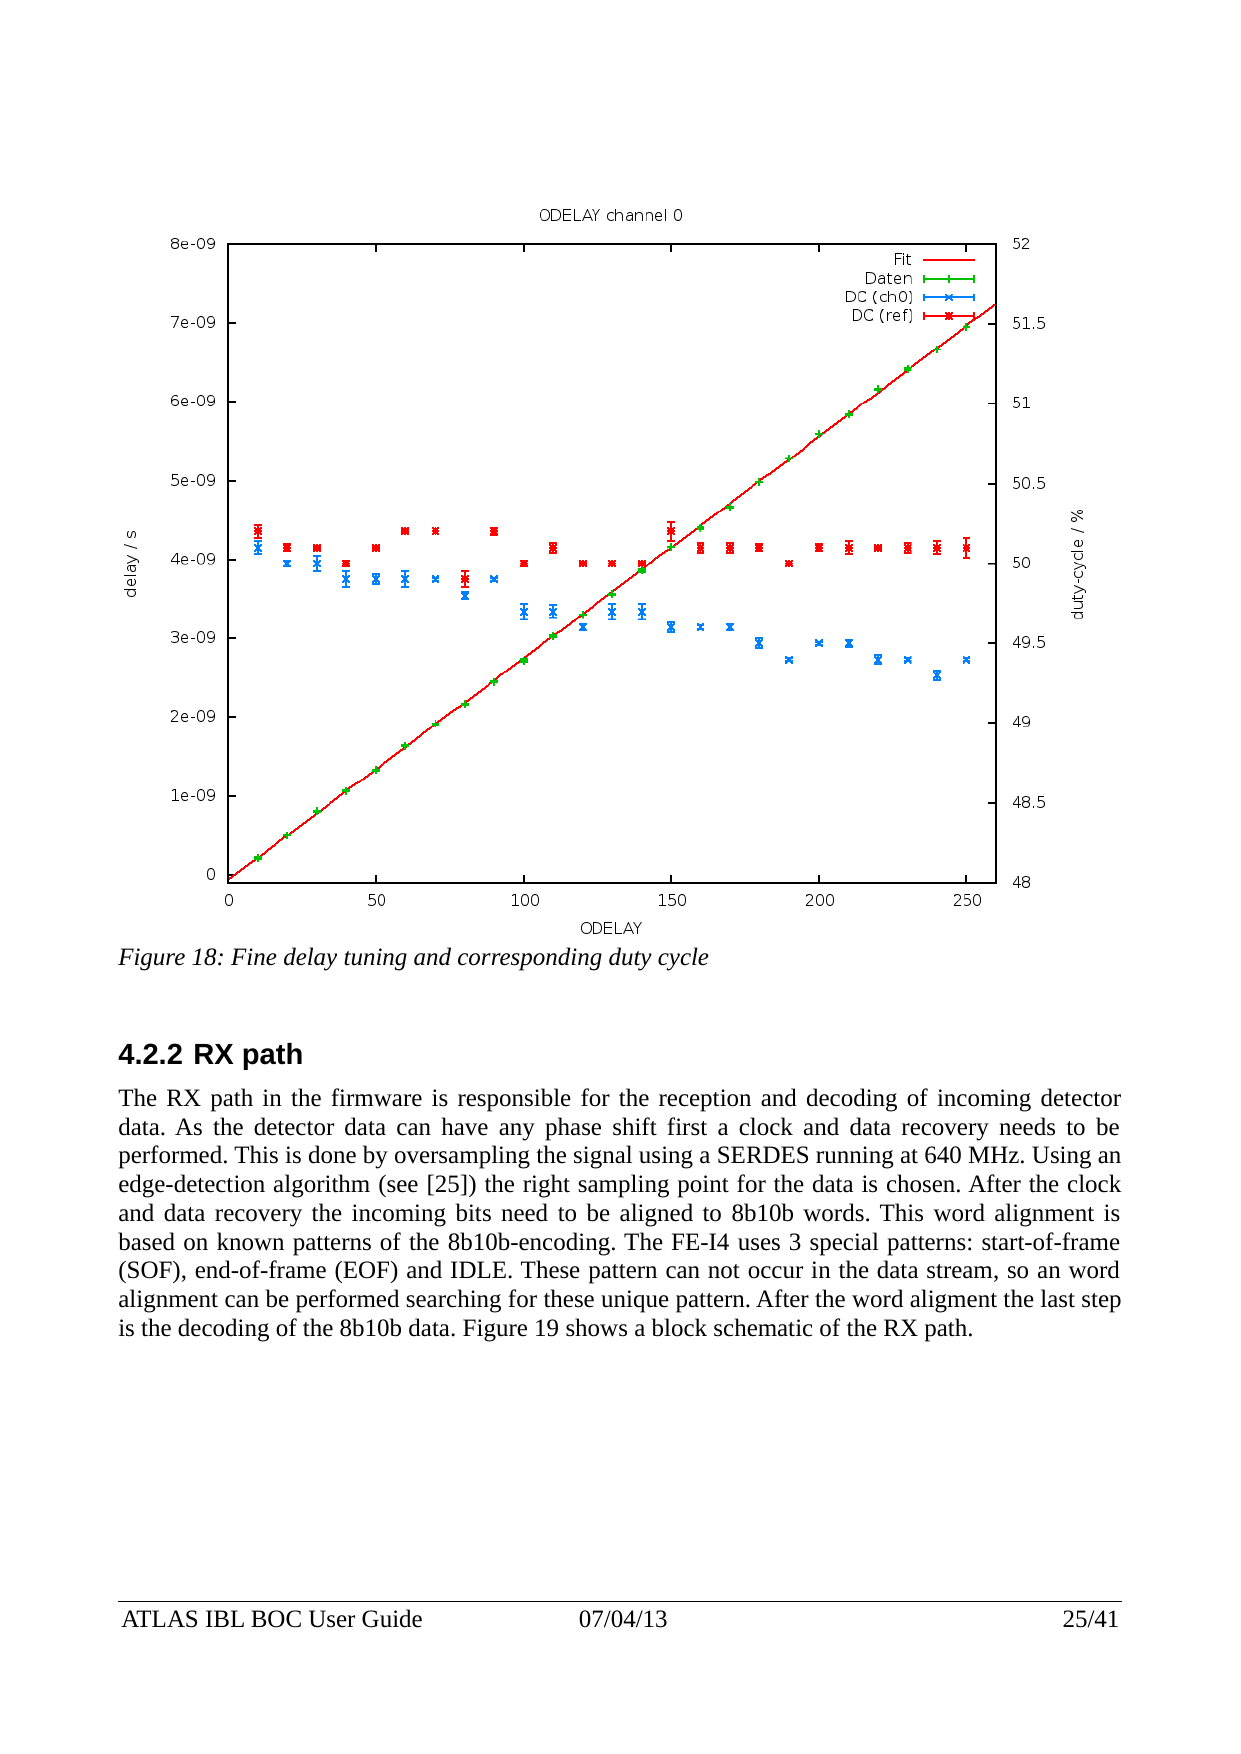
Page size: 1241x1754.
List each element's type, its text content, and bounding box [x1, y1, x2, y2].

subtitle RX path [118, 1037, 1122, 1070]
picture [118, 188, 1123, 942]
text The RX path in the firmware is responsible for the reception and decoding of incoming detector data. As the detector data can have any phase shift first a clock and data recovery needs to be performed. This is done by oversampling the signal using a SERDES running at 640 MHz. Using an edge-detection algorithm (see [25]) the right sampling point for the data is chosen. After the clock and data recovery the incoming bits need to be aligned to 8b10b words. This word alignment is based on known patterns of the 8b10b-encoding. The FE-I4 uses 3 special patterns: start-of-frame (SOF), end-of-frame (EOF) and IDLE. These pattern can not occur in the data stream, so an word alignment can be performed searching for these unique pattern. After the word aligment the last step is the decoding of the 8b10b data. Figure 19 shows a block schematic of the RX path. [118, 1083, 1122, 1342]
text Figure 18: Fine delay tuning and corresponding duty cycle [118, 942, 1122, 971]
